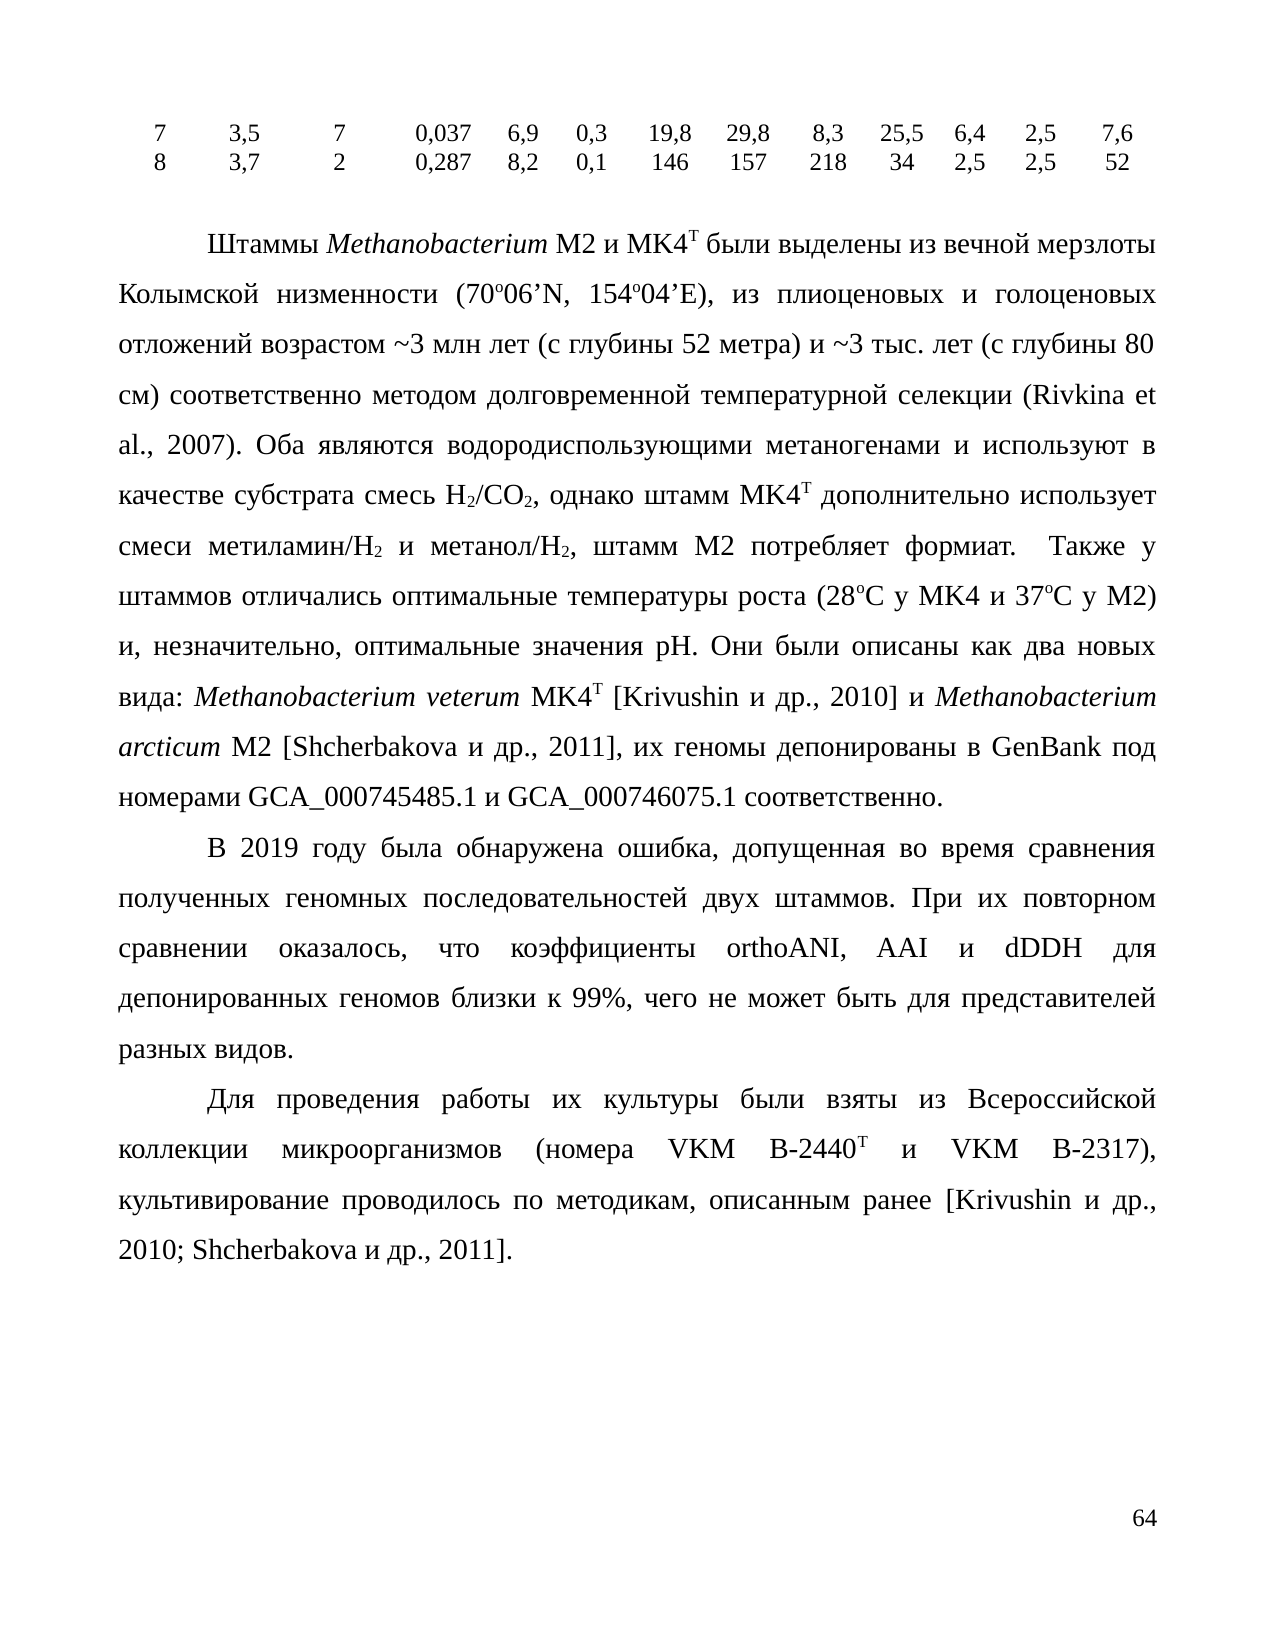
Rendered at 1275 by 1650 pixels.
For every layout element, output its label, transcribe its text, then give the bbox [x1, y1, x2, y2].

table_cell 3,5 [202, 118, 286, 147]
table_cell 7,6 [1077, 118, 1157, 147]
table_cell 0,037 [392, 118, 494, 147]
text Штаммы Methanobacterium M2 и MK4T были выделены из вечной мерзлоты Колымской низменности (70o06’N, 154o04’E), из плиоценовых и голоценовых отложений возрастом ~3 млн лет (с глубины 52 метра) и ~3 тыс. лет (с глубины 80 см) соответственно методом долговременной температурной селекции (Rivkina et al., 2007). Оба являются водородиспользующими метаногенами и используют в качестве субстрата смесь H2/CO2, однако штамм MK4T дополнительно использует смеси метиламин/H2 и метанол/H2, штамм M2 потребляет формиат. Также у штаммов отличались оптимальные температуры роста (28oC у MK4 и 37oC у M2) и, незначительно, оптимальные значения pH. Они были описаны как два новых вида: Methanobacterium veterum MK4Т [Krivushin и др., 2010]⁠ и Methanobacterium arcticum M2 [Shcherbakova и др., 2011]⁠, их геномы депонированы в GenBank под номерами GCA_000745485.1 и GCA_000746075.1 соответственно. [118, 226, 1157, 813]
subtitle В 2019 году была обнаружена ошибка, допущенная во время сравнения полученных геномных последовательностей двух штаммов. При их повторном сравнении оказалось, что коэффициенты orthoANI, AAI и dDDH для депонированных геномов близки к 99%, чего не может быть для представителей разных видов. [118, 830, 1157, 1064]
table_cell 7 [118, 118, 202, 147]
table_cell 19,8 [631, 118, 708, 147]
table_cell 8 [118, 147, 202, 176]
table_cell 0,3 [551, 118, 631, 147]
table_cell 0,287 [392, 147, 494, 176]
table_cell 2 [286, 147, 392, 176]
table_cell 2,5 [1004, 147, 1077, 176]
table_cell 6,4 [936, 118, 1003, 147]
table_cell 157 [708, 147, 788, 176]
table_cell 6,9 [494, 118, 551, 147]
table_cell 8,3 [788, 118, 868, 147]
table_cell 2,5 [1004, 118, 1077, 147]
table_cell 8,2 [494, 147, 551, 176]
table_cell 34 [868, 147, 936, 176]
table_cell 146 [631, 147, 708, 176]
table_cell 29,8 [708, 118, 788, 147]
table_cell 52 [1077, 147, 1157, 176]
table_cell 218 [788, 147, 868, 176]
table_cell 7 [286, 118, 392, 147]
table_cell 0,1 [551, 147, 631, 176]
table_cell 2,5 [936, 147, 1003, 176]
table_cell 3,7 [202, 147, 286, 176]
table_cell 25,5 [868, 118, 936, 147]
subtitle Для проведения работы их культуры были взяты из Всероссийской коллекции микроорганизмов (номера VKM B-2440T и VKM B-2317), культивирование проводилось по методикам, описанным ранее [Krivushin и др., 2010; Shcherbakova и др., 2011]⁠. [118, 1081, 1157, 1266]
